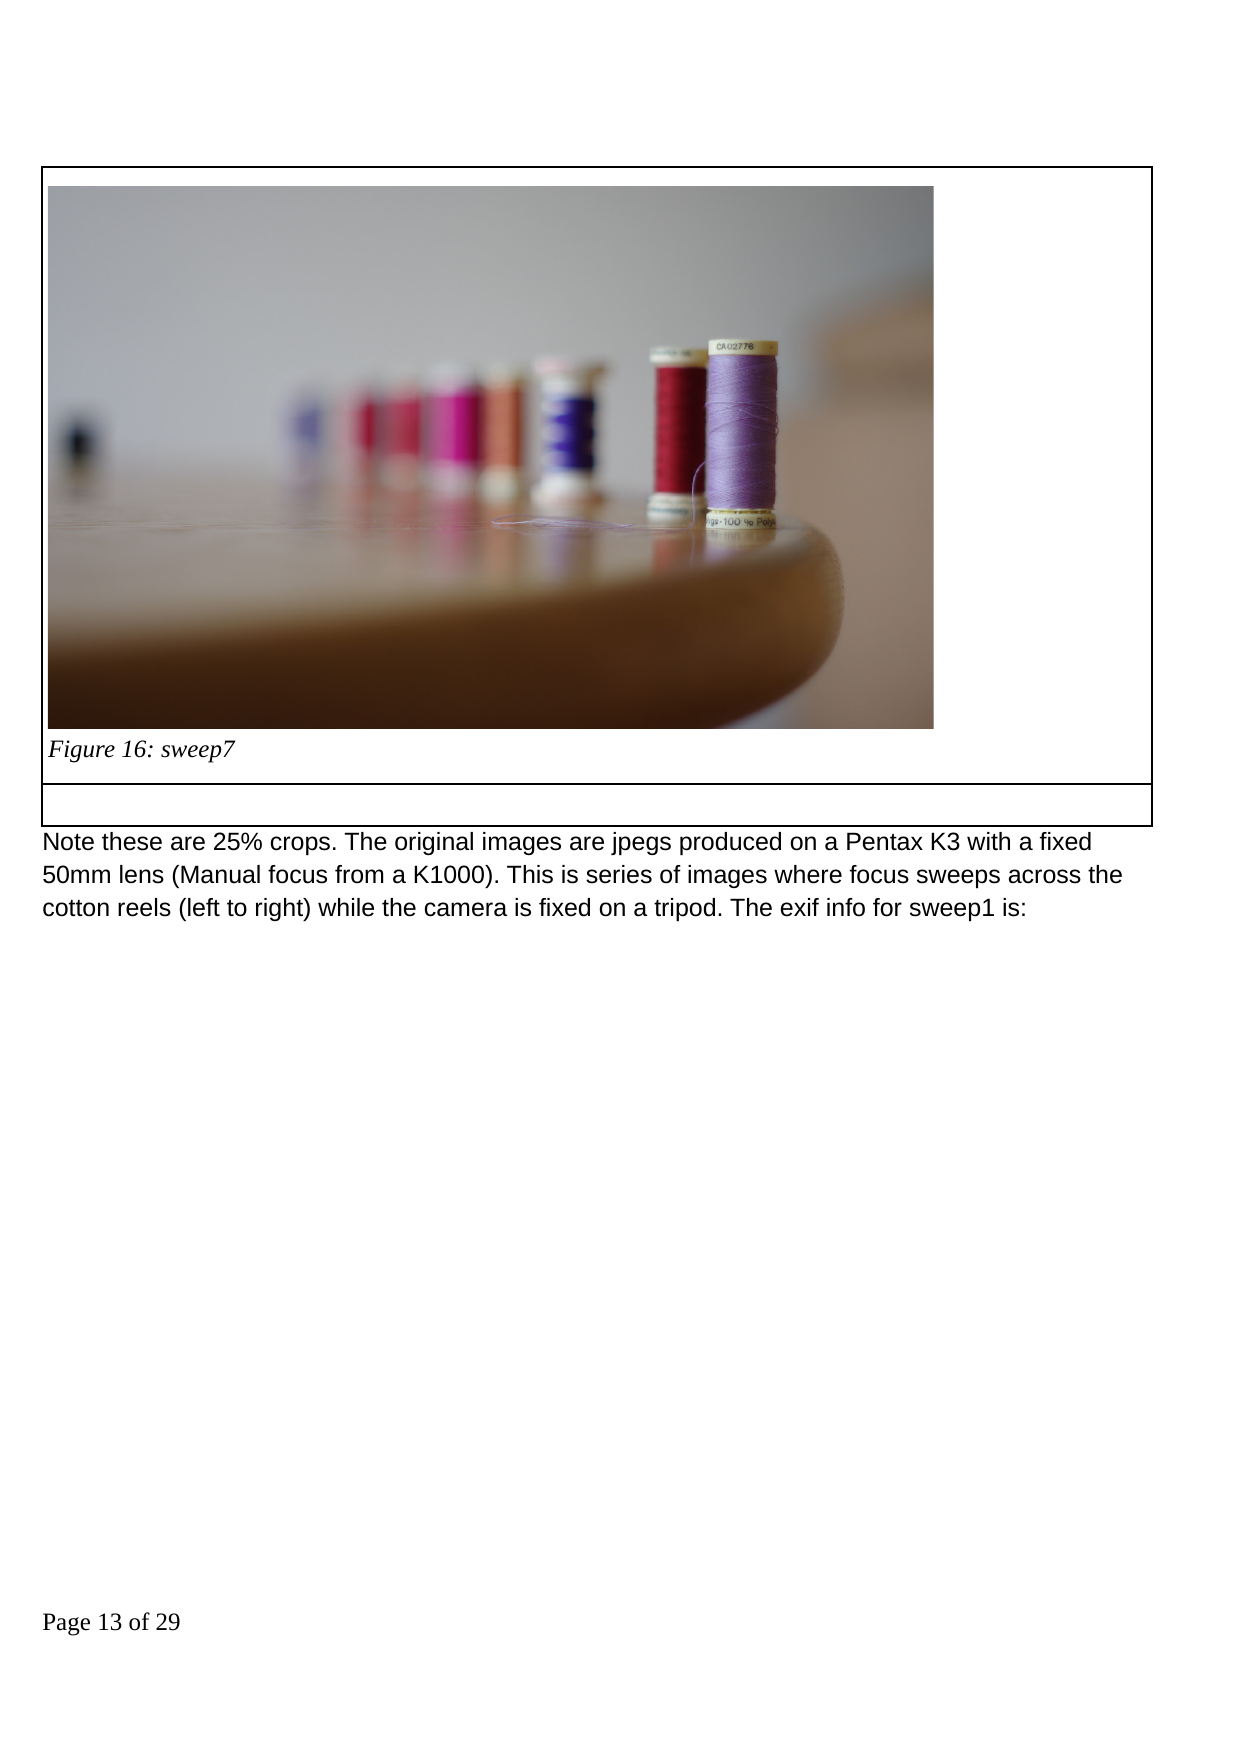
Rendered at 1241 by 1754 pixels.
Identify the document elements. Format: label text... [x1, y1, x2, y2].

text Note these are 25% crops. The original images are jpegs produced on a Pentax K3 with a fixed 50mm lens (Manual focus from a K1000). This is series of images where focus sweeps across the cotton reels (left to right) while the camera is fixed on a tripod. The exif info for sweep1 is: [42, 827, 1152, 922]
table_header [43, 168, 1151, 782]
table_cell [43, 785, 1151, 825]
picture [47, 186, 934, 729]
